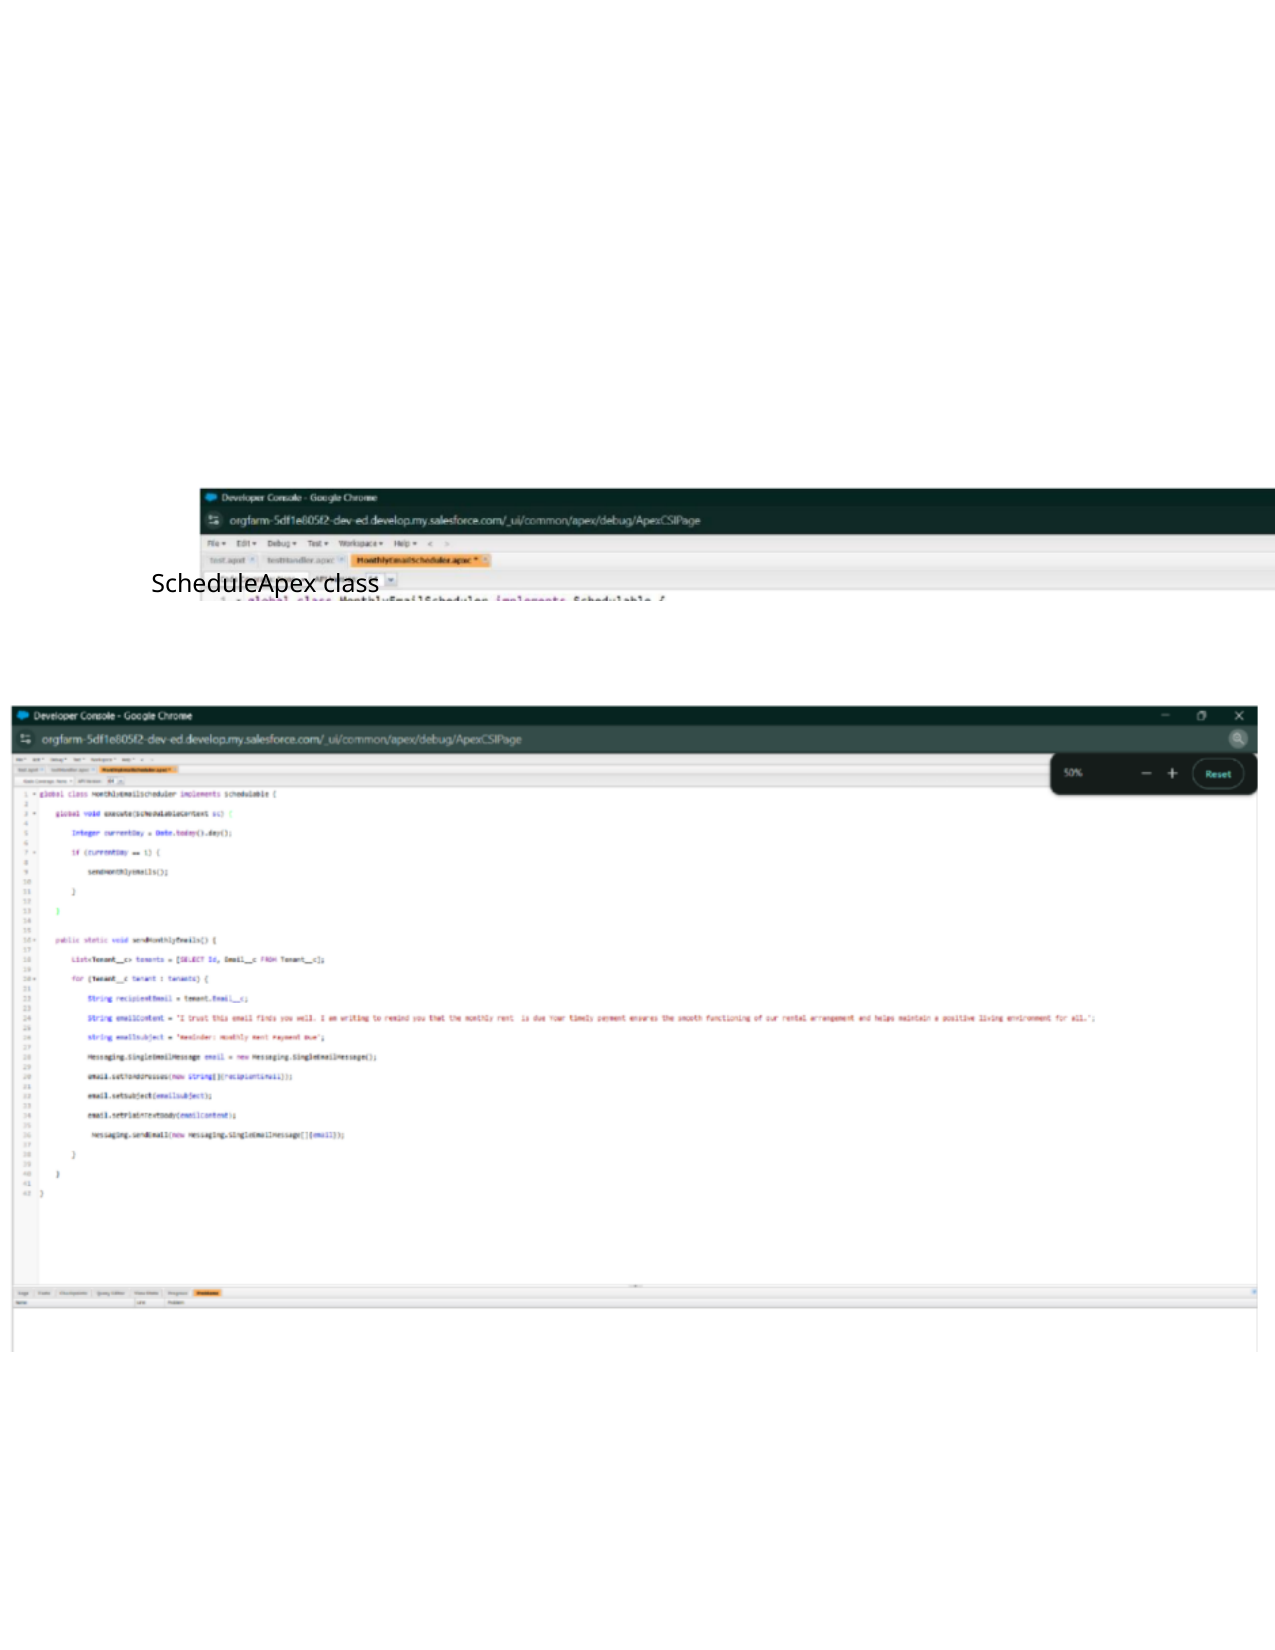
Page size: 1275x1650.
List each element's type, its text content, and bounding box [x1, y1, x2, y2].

text ScheduleApex class [151, 63, 1150, 600]
